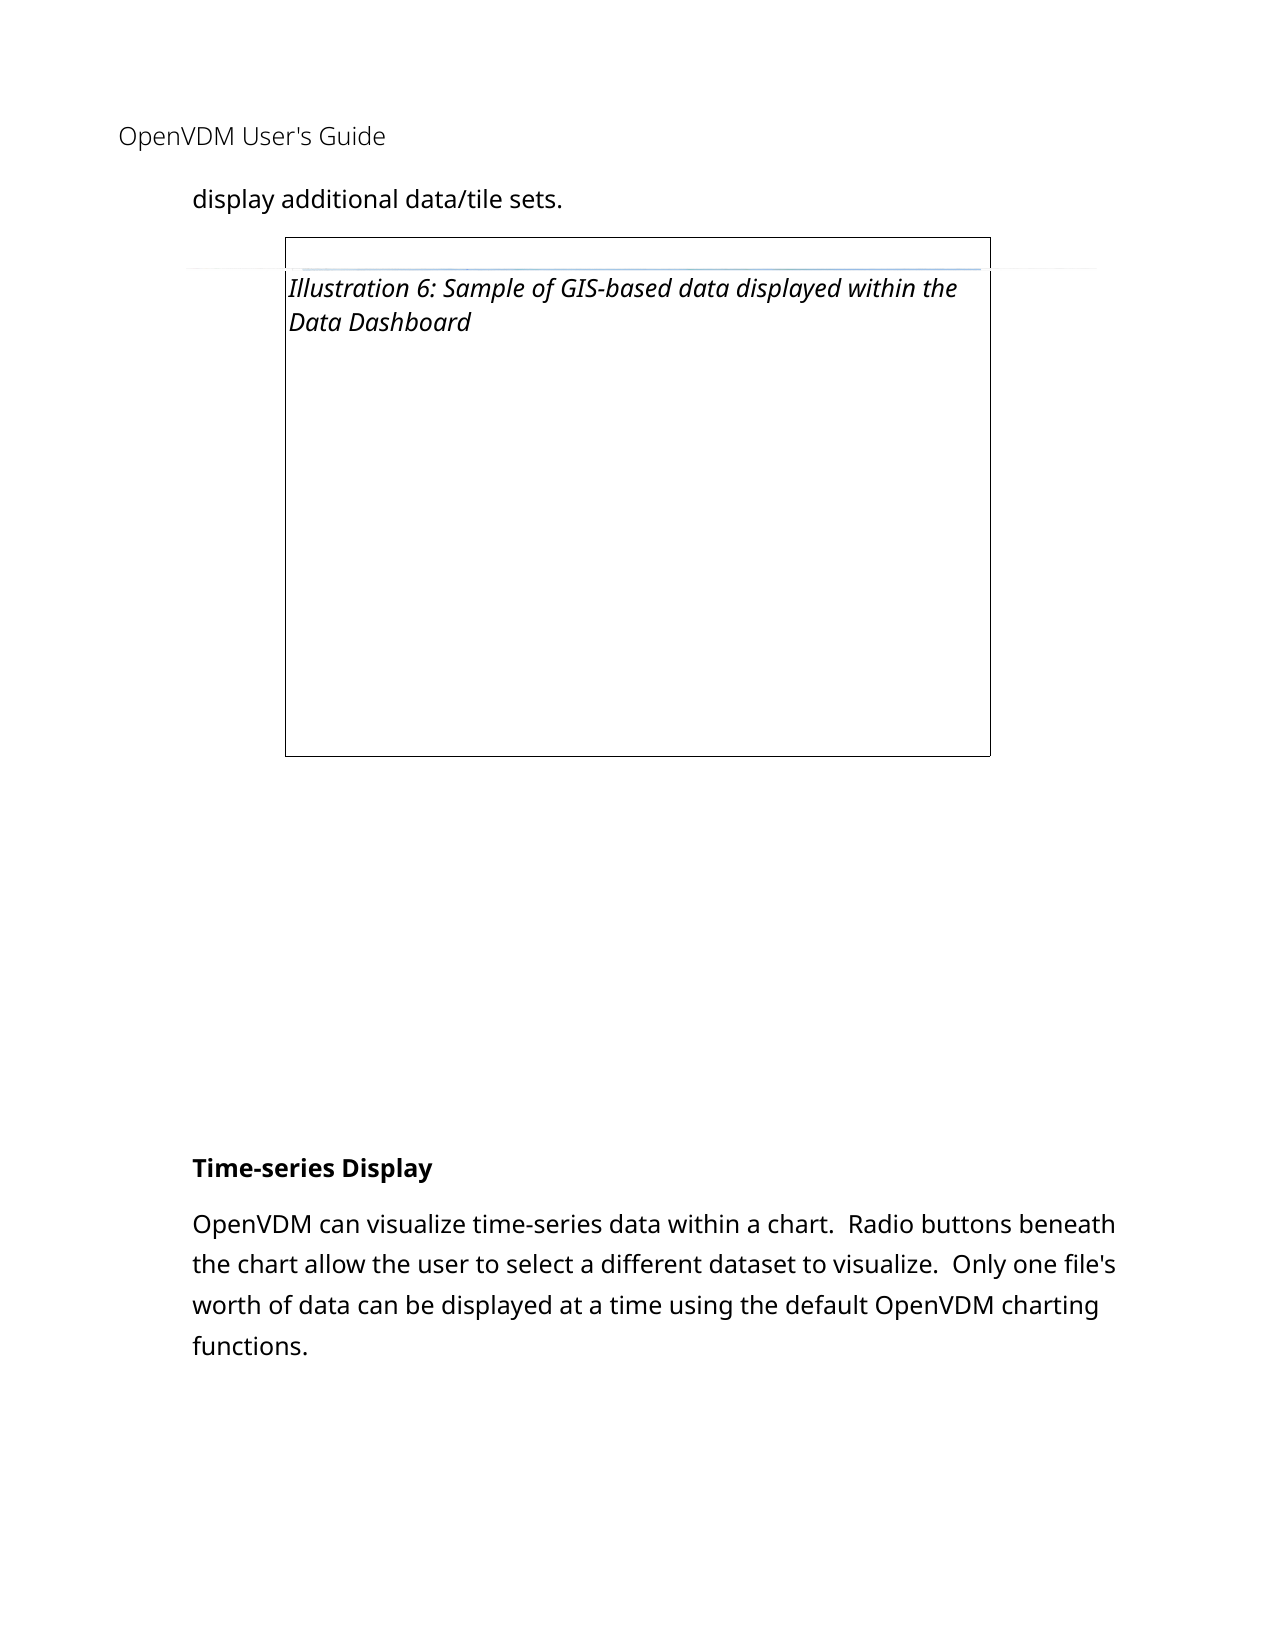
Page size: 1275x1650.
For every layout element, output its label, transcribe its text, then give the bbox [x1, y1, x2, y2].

text display additional data/tile sets. [192, 182, 1157, 216]
text [288, 253, 987, 268]
text OpenVDM can visualize time-series data within a chart. Radio buttons beneath the chart allow the user to select a different dataset to visualize. Only one file's worth of data can be displayed at a time using the default OpenVDM charting functions. [192, 1206, 1157, 1363]
text Illustration 6: Sample of GIS-based data displayed within the Data Dashboard [288, 271, 987, 339]
text Time-series Display [192, 1151, 1157, 1185]
